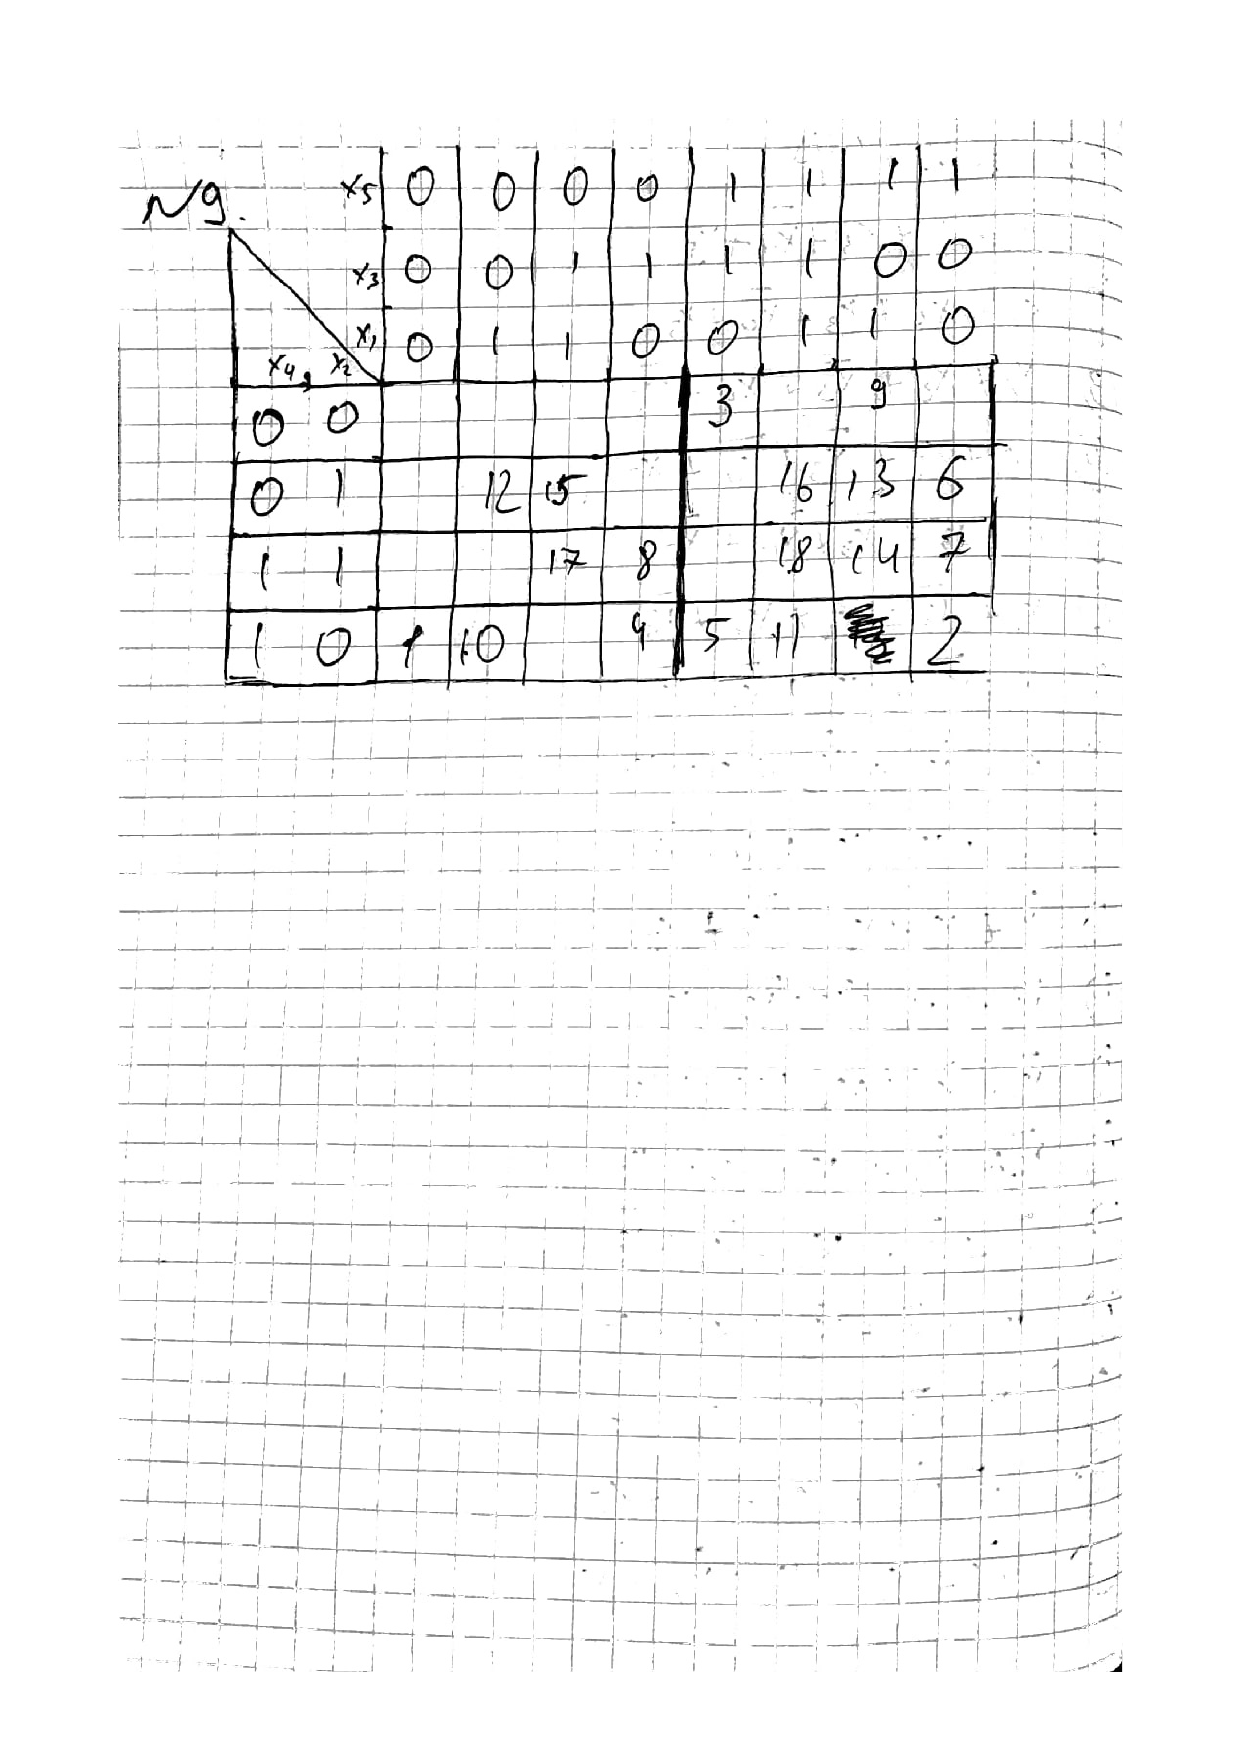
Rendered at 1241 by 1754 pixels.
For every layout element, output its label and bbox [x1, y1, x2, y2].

picture [118, 118, 1123, 1672]
